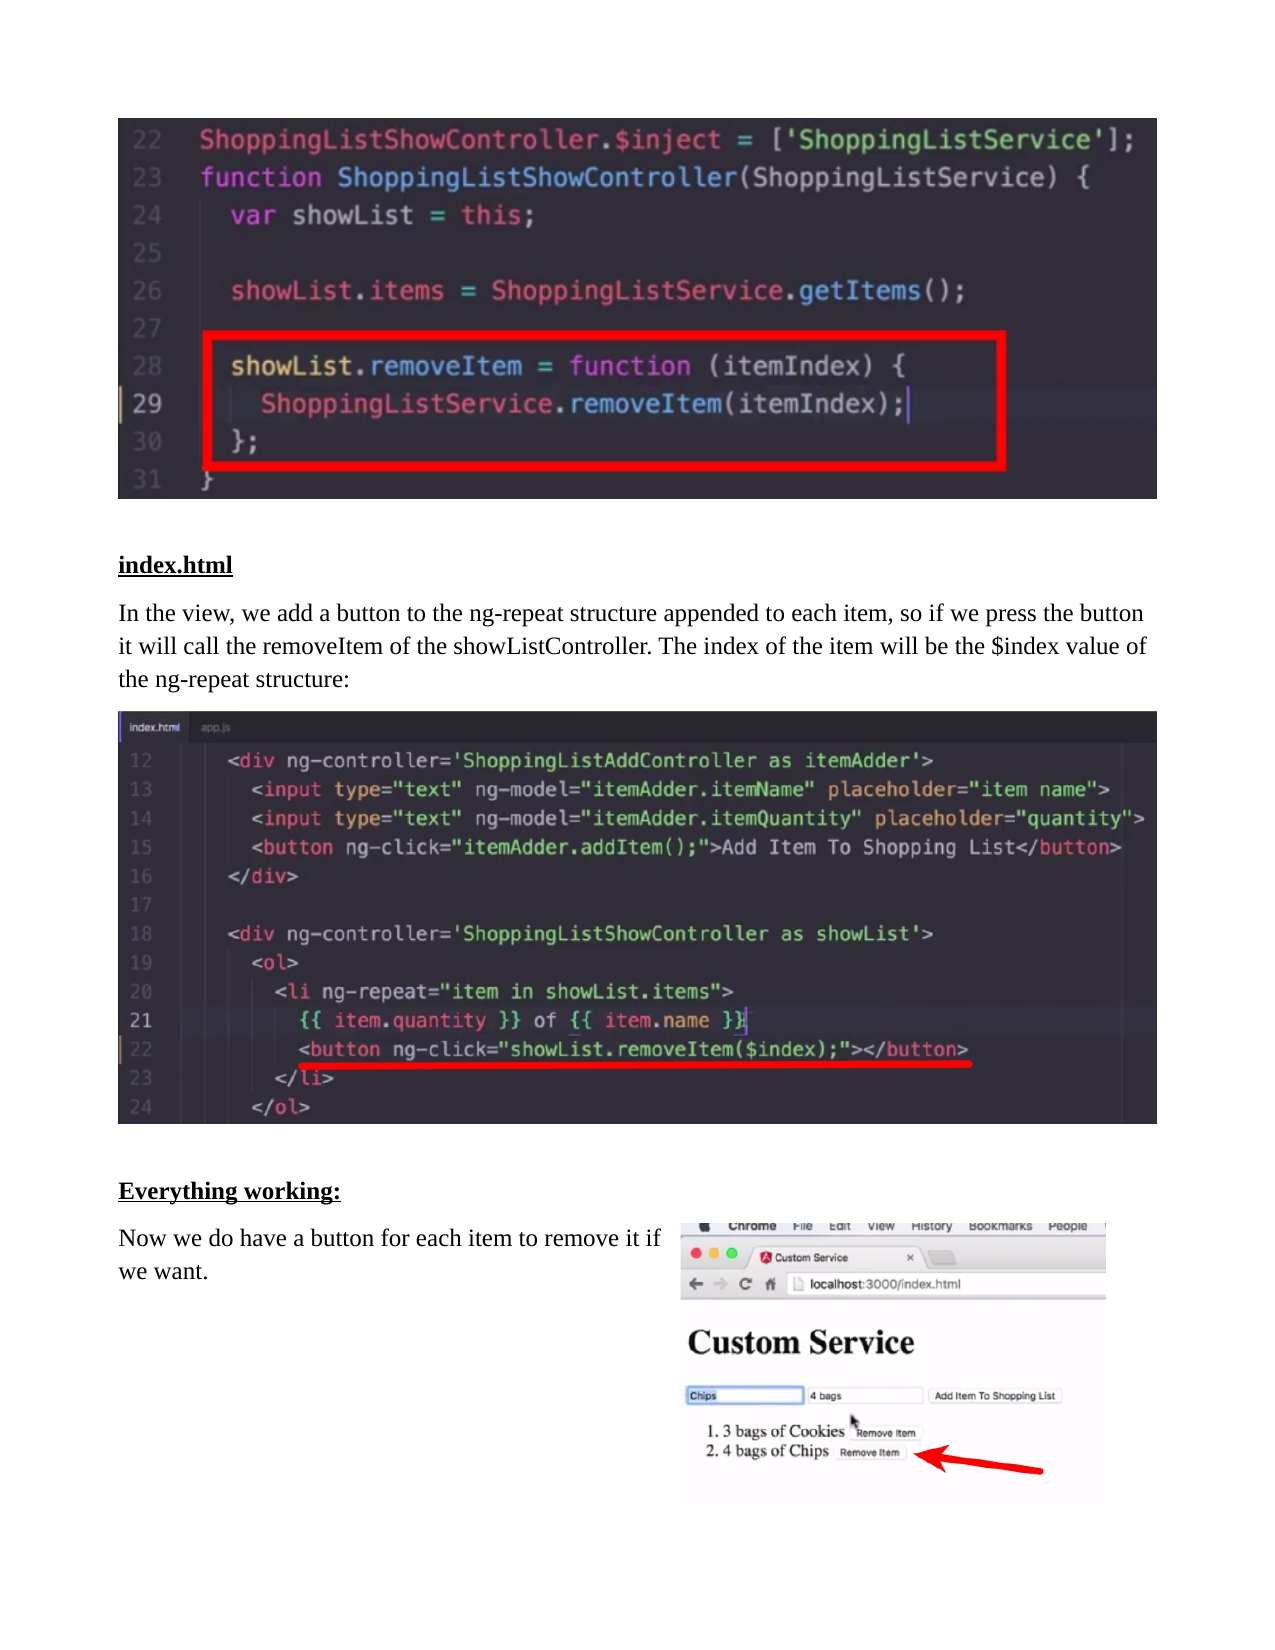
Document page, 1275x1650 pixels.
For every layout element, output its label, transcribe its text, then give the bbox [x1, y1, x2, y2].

text Everything working: [118, 1176, 1157, 1204]
text In the view, we add a button to the ng-repeat structure appended to each item, so if we press the button it will call the removeItem of the showListController. The index of the item will be the $index value of the ng-repeat structure: [118, 598, 1157, 693]
text index.html [118, 550, 1157, 579]
text Now we do have a button for each item to remove it if we want. [118, 1223, 680, 1285]
text [1106, 1223, 1157, 1285]
picture [118, 118, 1157, 499]
picture [680, 1223, 1106, 1503]
picture [118, 711, 1157, 1124]
